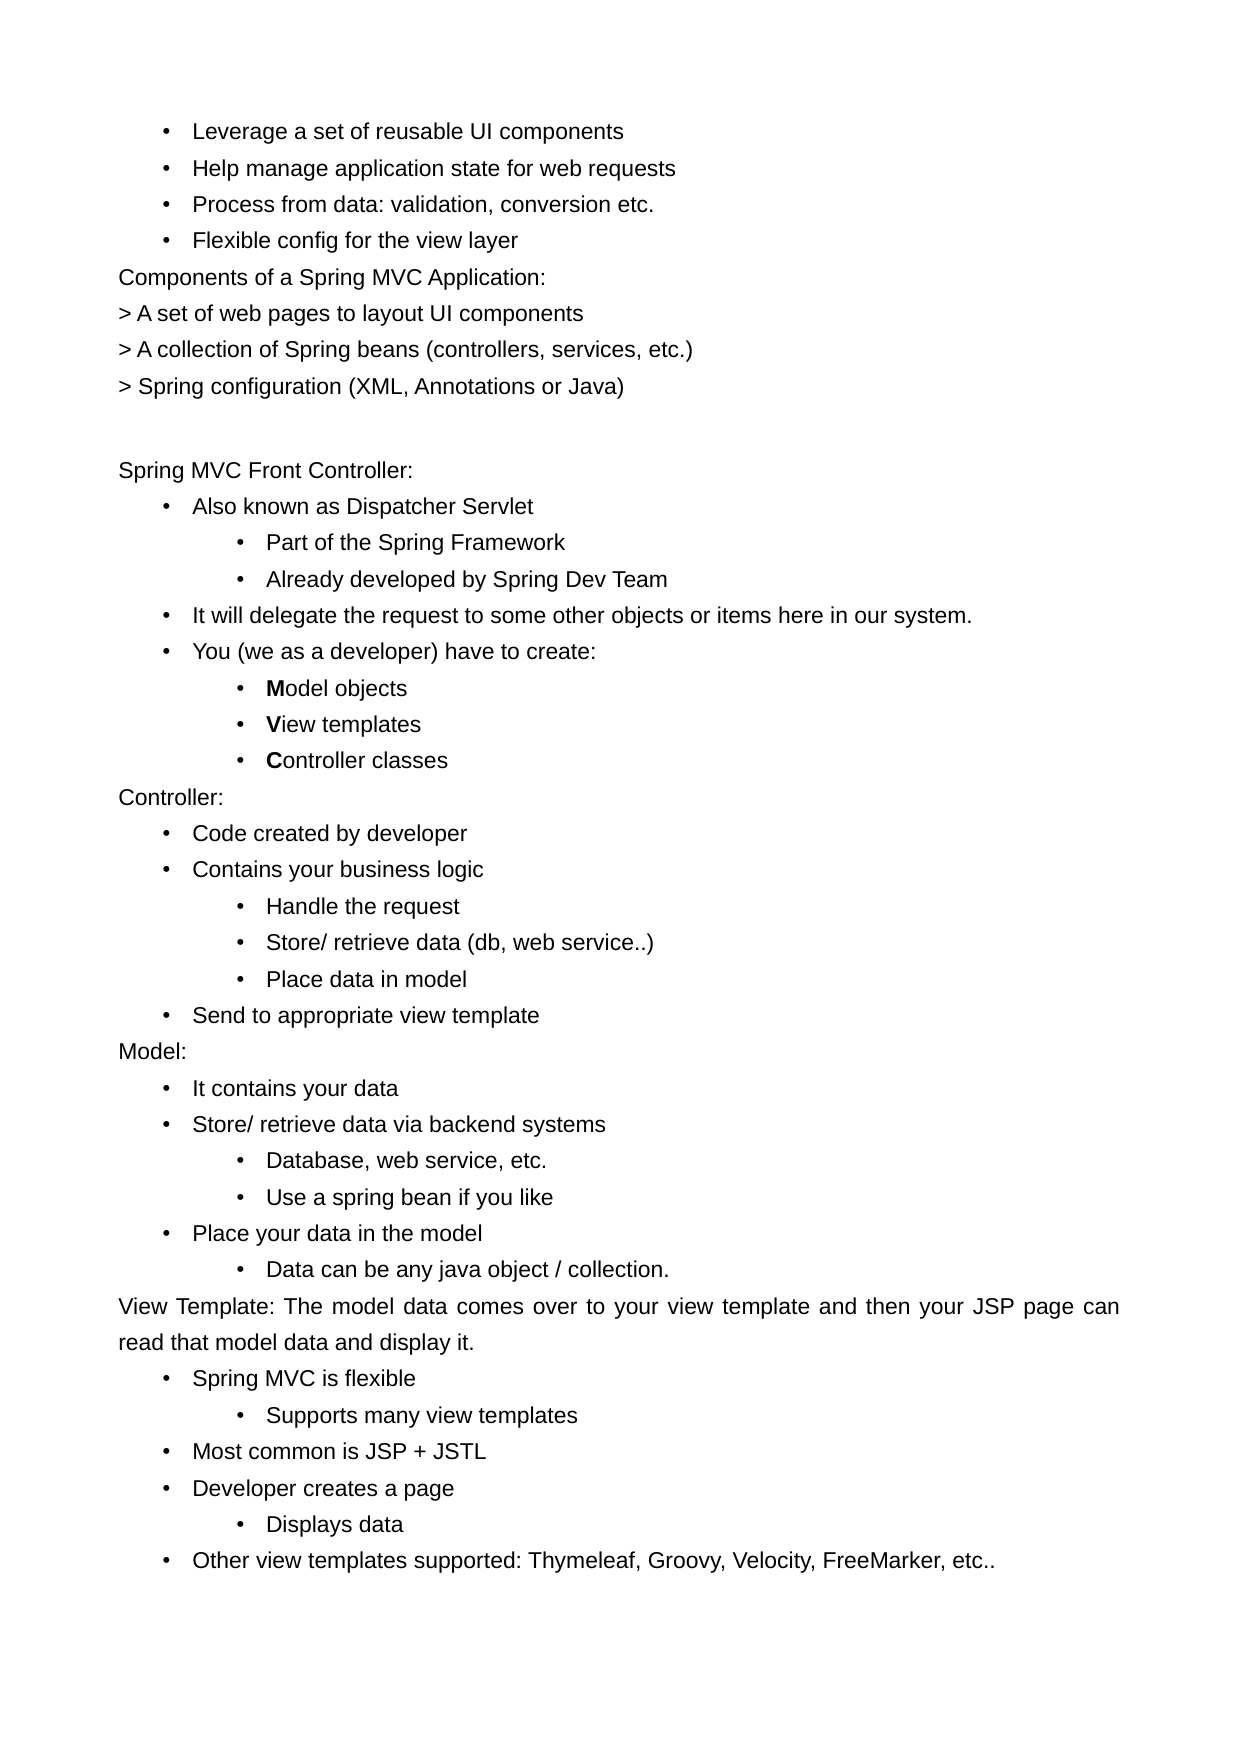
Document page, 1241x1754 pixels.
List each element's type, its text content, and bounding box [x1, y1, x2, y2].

list Data can be any java object / collection. [236, 1256, 1122, 1283]
list You (we as a developer) have to create: [162, 638, 1122, 665]
text Controller: [118, 784, 1122, 810]
list Place your data in the model [162, 1220, 1122, 1246]
list It will delegate the request to some other objects or items here in our system. [162, 602, 1122, 628]
list Process from data: validation, conversion etc. [162, 191, 1122, 217]
list Handle the request [236, 893, 1122, 919]
list Model objects [236, 675, 1122, 701]
text View Template: The model data comes over to your view template and then your JSP page can read that model data and display it. [118, 1293, 1122, 1355]
list Supports many view templates [236, 1402, 1122, 1428]
list Use a spring bean if you like [236, 1184, 1122, 1210]
list Developer creates a page [162, 1474, 1122, 1501]
list Spring MVC is flexible [162, 1365, 1122, 1392]
list It contains your data [162, 1074, 1122, 1101]
text Spring MVC Front Controller: [118, 457, 1122, 483]
list Already developed by Spring Dev Team [236, 566, 1122, 592]
list Leverage a set of reusable UI components [162, 118, 1122, 144]
text > A set of web pages to layout UI components [118, 300, 1122, 326]
list Contains your business logic [162, 856, 1122, 883]
list Database, web service, etc. [236, 1147, 1122, 1174]
list Controller classes [236, 747, 1122, 774]
text Model: [118, 1038, 1122, 1064]
list Other view templates supported: Thymeleaf, Groovy, Velocity, FreeMarker, etc.. [162, 1547, 1122, 1573]
list View templates [236, 711, 1122, 737]
text > A collection of Spring beans (controllers, services, etc.) [118, 336, 1122, 363]
list Help manage application state for web requests [162, 154, 1122, 181]
list Store/ retrieve data via backend systems [162, 1111, 1122, 1137]
list Part of the Spring Framework [236, 529, 1122, 556]
list Store/ retrieve data (db, web service..) [236, 929, 1122, 956]
list Displays data [236, 1511, 1122, 1537]
text Components of a Spring MVC Application: [118, 263, 1122, 290]
list Flexible config for the view layer [162, 227, 1122, 253]
list Send to appropriate view template [162, 1002, 1122, 1028]
list Code created by developer [162, 820, 1122, 846]
list Also known as Dispatcher Servlet [162, 493, 1122, 519]
text > Spring configuration (XML, Annotations or Java) [118, 373, 1122, 399]
list Most common is JSP + JSTL [162, 1438, 1122, 1464]
list Place data in model [236, 966, 1122, 992]
